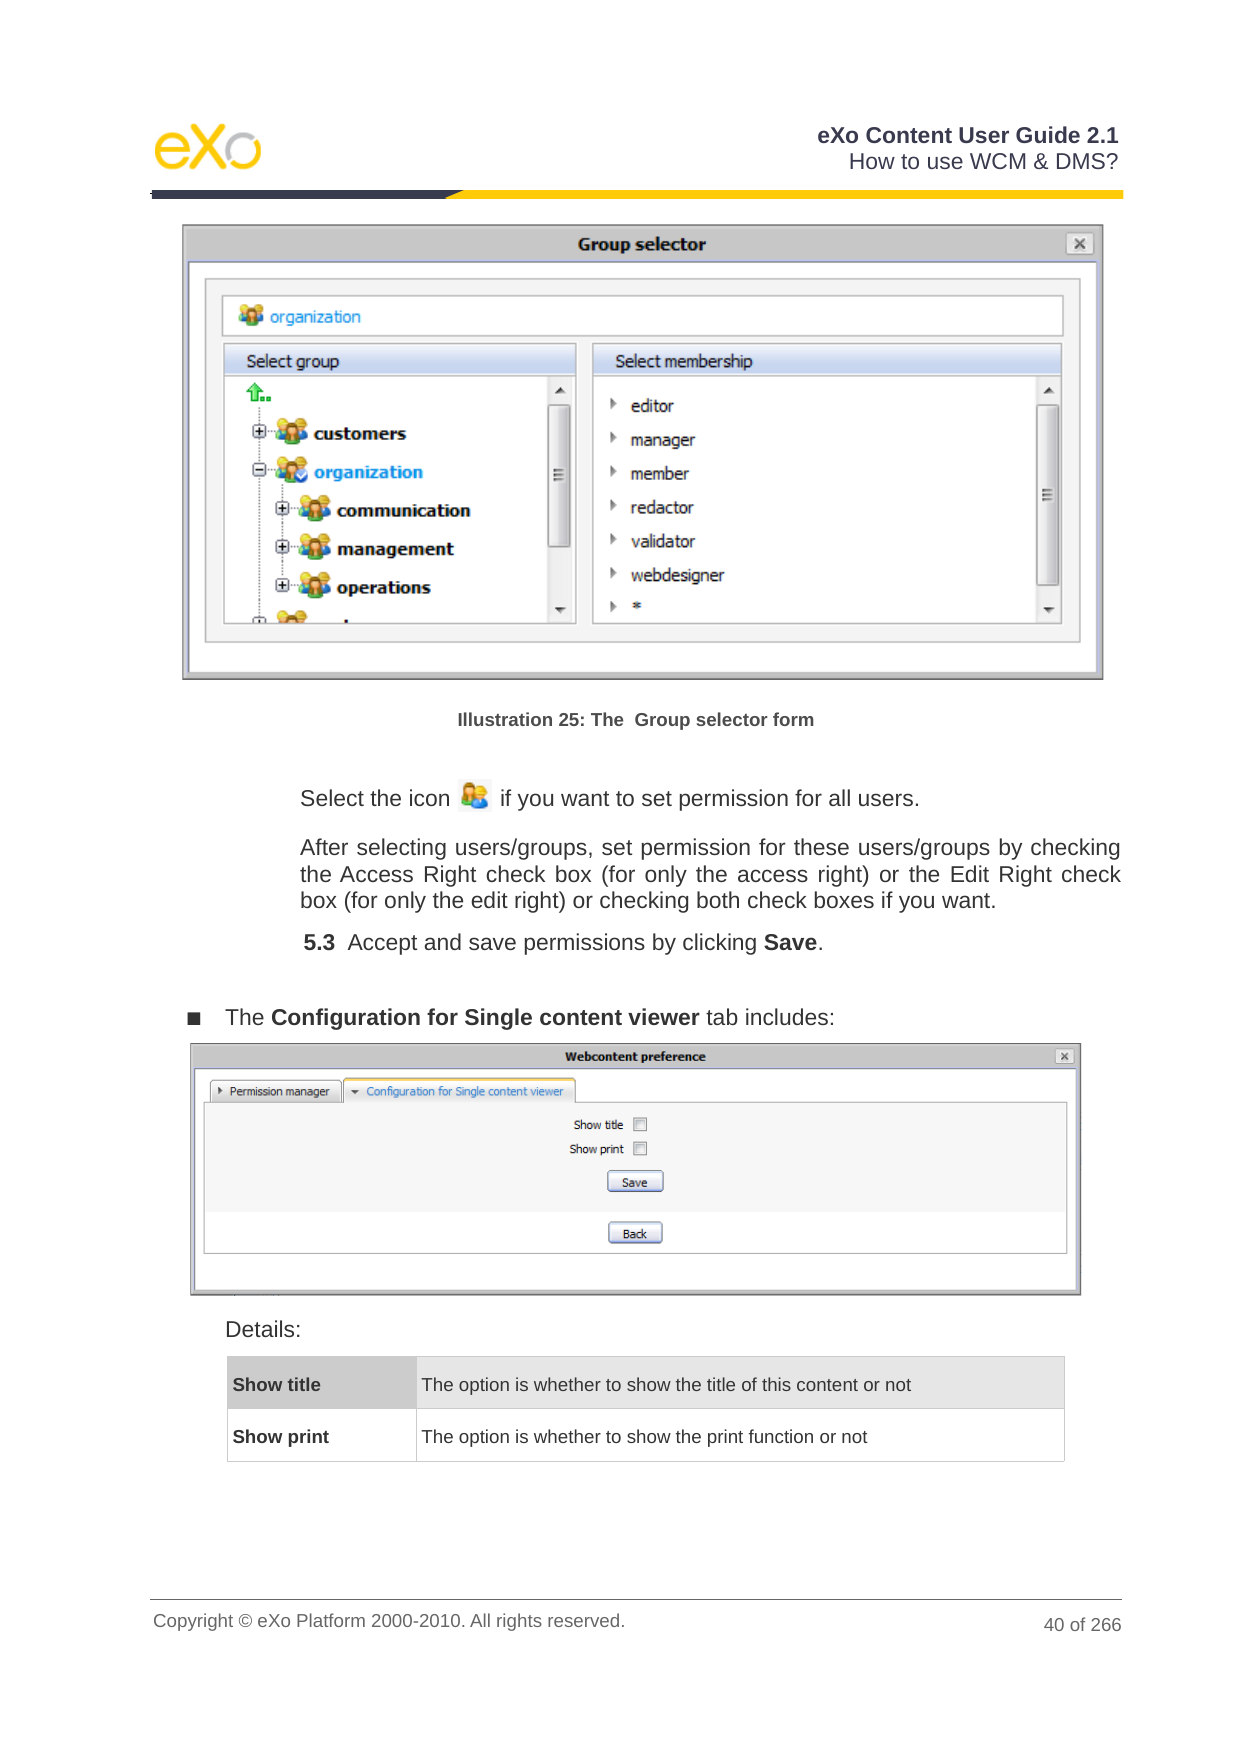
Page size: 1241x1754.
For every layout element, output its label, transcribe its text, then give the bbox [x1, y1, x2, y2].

list Details: [187, 1043, 1122, 1342]
table_header The option is whether to show the title of this content or not [417, 1357, 1064, 1408]
picture [190, 1043, 1082, 1296]
list Accept and save permissions by clicking Save. [303, 928, 1122, 955]
list Select the iconif you want to set permission for all users. [262, 772, 1122, 819]
list The Configuration for Single content viewer tab includes: [187, 1004, 1122, 1030]
picture [155, 123, 262, 170]
list Illustration 25: The Group selector form [175, 299, 1096, 730]
picture [182, 223, 1104, 680]
picture [457, 779, 493, 812]
table_cell The option is whether to show the print function or not [417, 1409, 1064, 1461]
table_header Show title [228, 1357, 416, 1408]
table_cell Show print [228, 1409, 416, 1461]
picture [151, 190, 1124, 199]
list After selecting users/groups, set permission for these users/groups by checking the Access Right check box (for only the access right) or the Edit Right check box (for only the edit right) or checking both check boxes if you want. [262, 834, 1122, 913]
